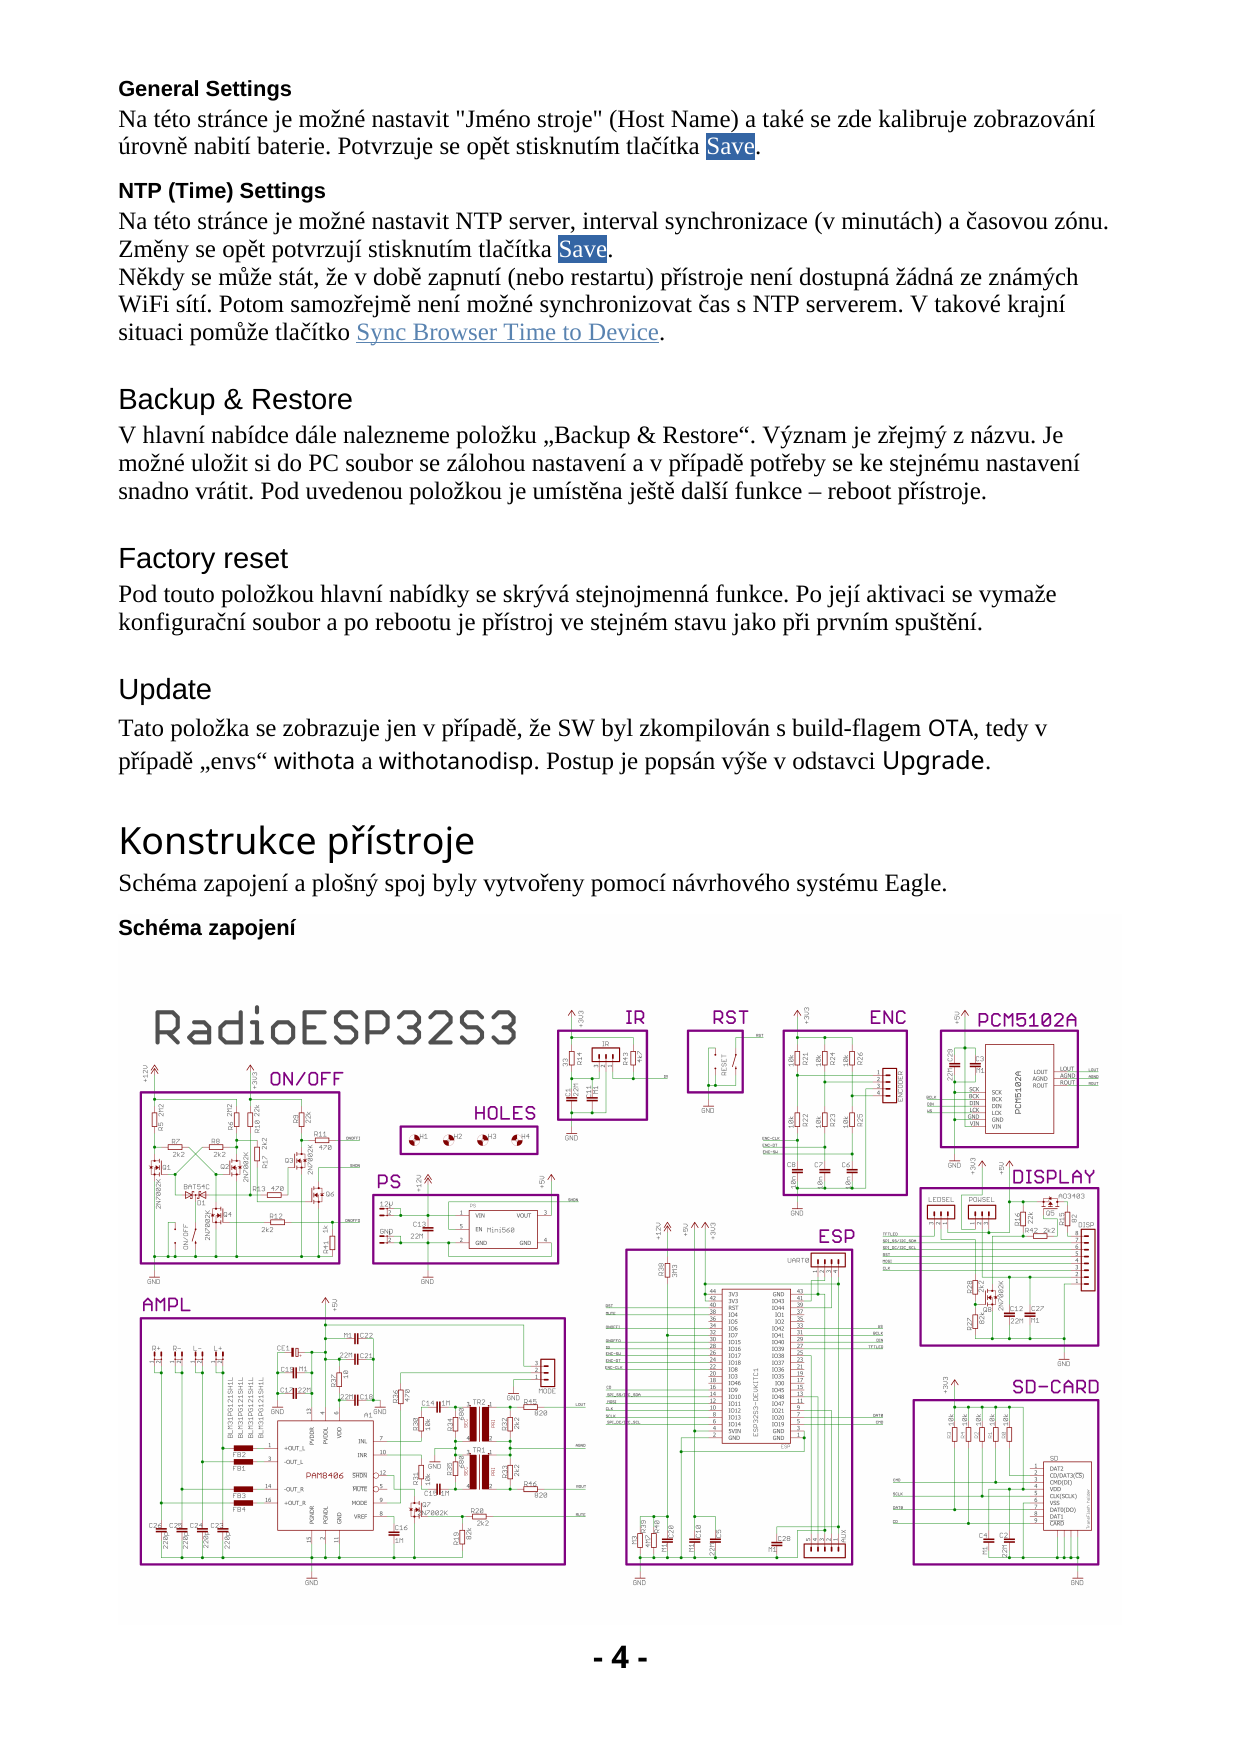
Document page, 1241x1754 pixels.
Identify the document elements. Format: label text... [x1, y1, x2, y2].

text Na této stránce je možné nastavit "Jméno stroje" (Host Name) a také se zde kalibruje zobrazování úrovně nabití baterie. Potvrzuje se opět stisknutím tlačítka Save. [118, 105, 1122, 160]
subtitle Konstrukce přístroje [118, 814, 1122, 865]
text Tato položka se zobrazuje jen v případě, že SW byl zkompilován s build-flagem OTA, tedy v případě „envs“ withota a withotanodisp. Postup je popsán výše v odstavci Upgrade. [118, 712, 1122, 777]
subtitle Backup & Restore [118, 383, 1122, 416]
text Schéma zapojení a plošný spoj byly vytvořeny pomocí návrhového systému Eagle. [118, 869, 1122, 897]
subtitle NTP (Time) Settings [118, 179, 1122, 204]
subtitle Factory reset [118, 542, 1122, 574]
picture [118, 914, 1123, 1625]
subtitle General Settings [118, 77, 1122, 101]
text Na této stránce je možné nastavit NTP server, interval synchronizace (v minutách) a časovou zónu. Změny se opět potvrzují stisknutím tlačítka Save. Někdy se může stát, že v době zapnutí (nebo restartu) přístroje není dostupná žádná ze známých WiFi sítí. Potom samozřejmě není možné synchronizovat čas s NTP serverem. V takové krajní situaci pomůže tlačítko Sync Browser Time to Device. [118, 207, 1122, 346]
text Pod touto položkou hlavní nabídky se skrývá stejnojmenná funkce. Po její aktivaci se vymaže konfigurační soubor a po rebootu je přístroj ve stejném stavu jako při prvním spuštění. [118, 581, 1122, 636]
subtitle Update [118, 673, 1122, 706]
text V hlavní nabídce dále nalezneme položku „Backup & Restore“. Význam je zřejmý z názvu. Je možné uložit si do PC soubor se zálohou nastavení a v případě potřeby se ke stejnému nastavení snadno vrátit. Pod uvedenou položkou je umístěna ještě další funkce – reboot přístroje. [118, 422, 1122, 505]
